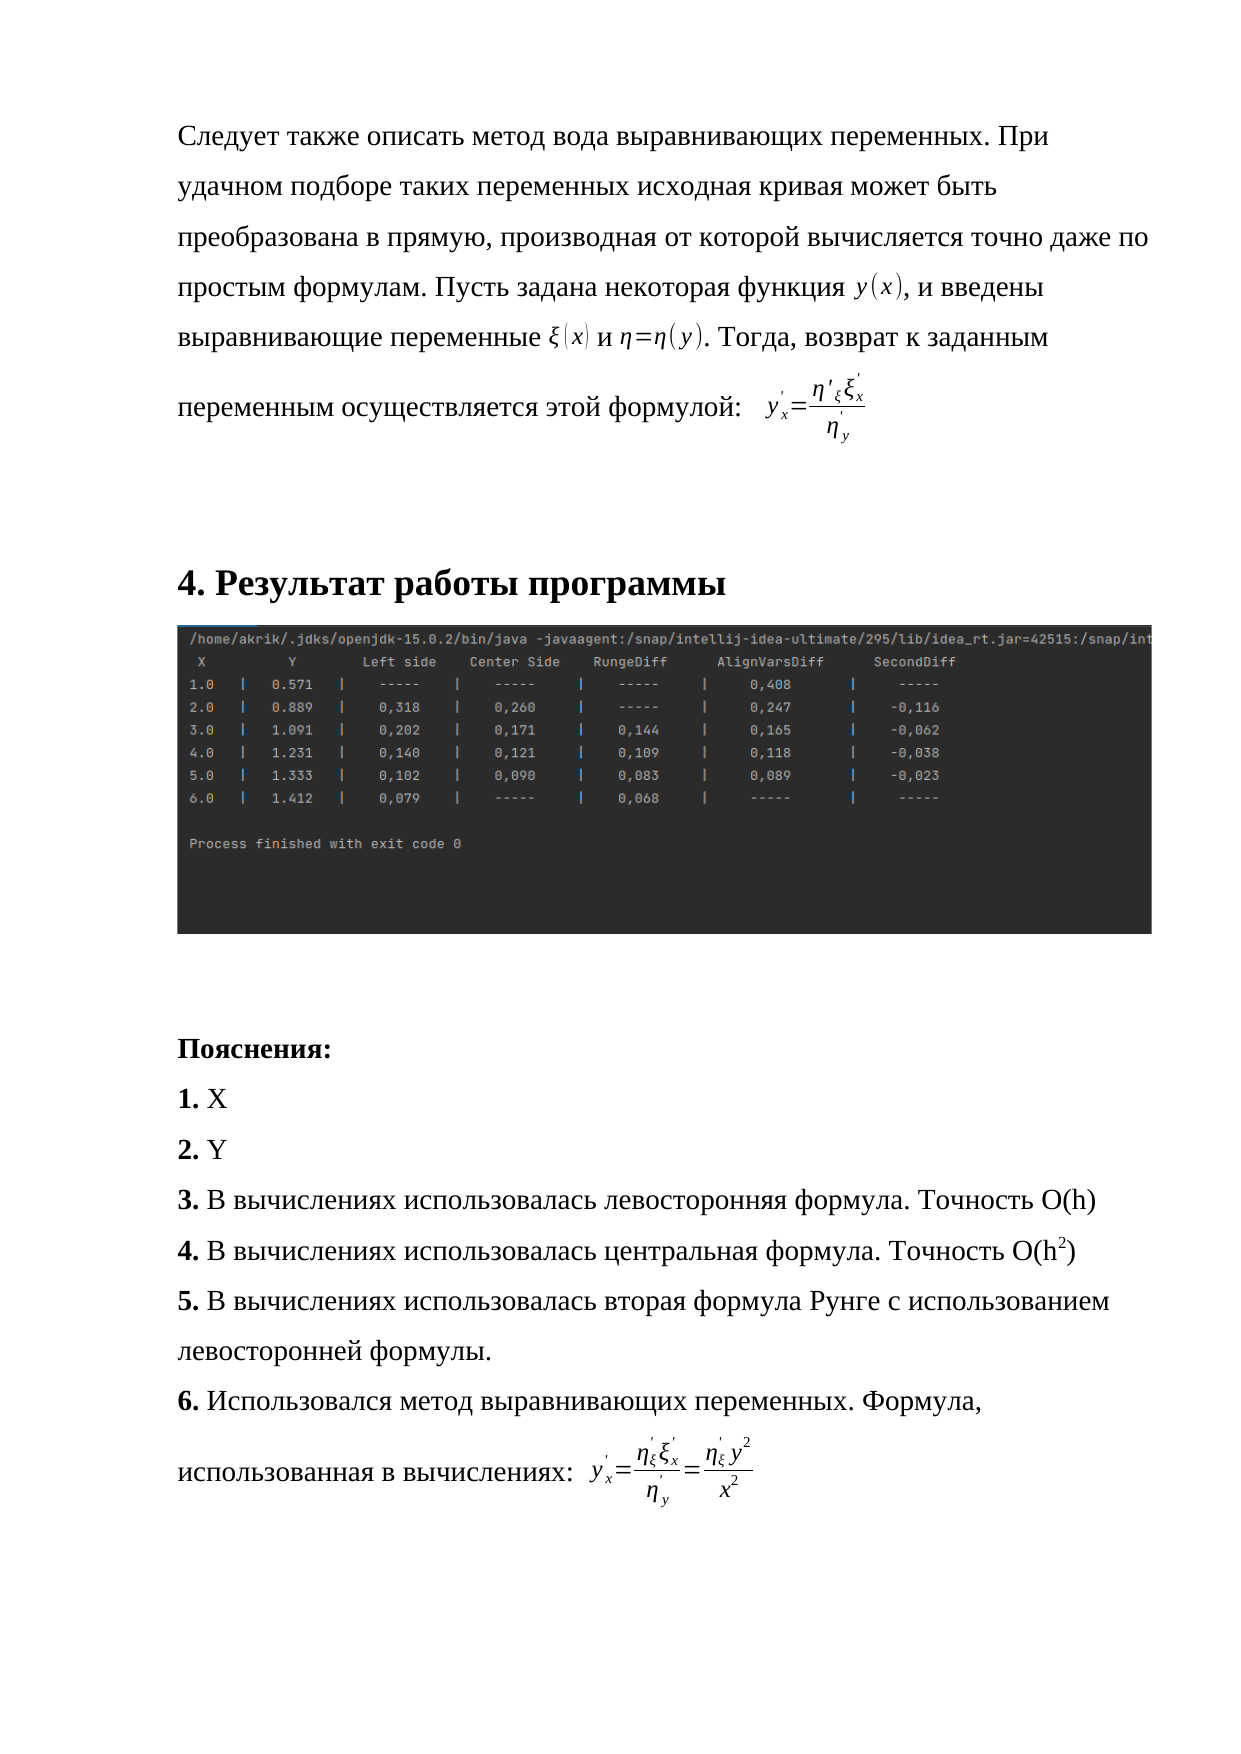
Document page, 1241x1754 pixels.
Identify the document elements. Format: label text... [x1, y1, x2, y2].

text Следует также описать метод вода выравнивающих переменных. При удачном подборе таких переменных исходная кривая может быть преобразована в прямую, производная от которой вычисляется точно даже по простым формулам. Пусть задана некоторая функция , и введены выравнивающие переменные и . Тогда, возврат к заданным переменным осуществляется этой формулой: [177, 118, 1152, 443]
text 6. Использовался метод выравнивающих переменных. Формула, использованная в вычислениях: [177, 1383, 1152, 1507]
text 5. В вычислениях использовалась вторая формула Рунге с использованием левосторонней формулы. [177, 1283, 1152, 1367]
picture [177, 625, 1152, 934]
text 3. В вычислениях использовалась левосторонняя формула. Точность O(h) [177, 1182, 1152, 1216]
text 1. X [177, 1082, 1152, 1115]
text 4. В вычислениях использовалась центральная формула. Точность O(h2) [177, 1233, 1152, 1266]
text Пояснения: [177, 1031, 1152, 1065]
text 4. Результат работы программы [177, 561, 1152, 604]
text 2. Y [177, 1132, 1152, 1166]
